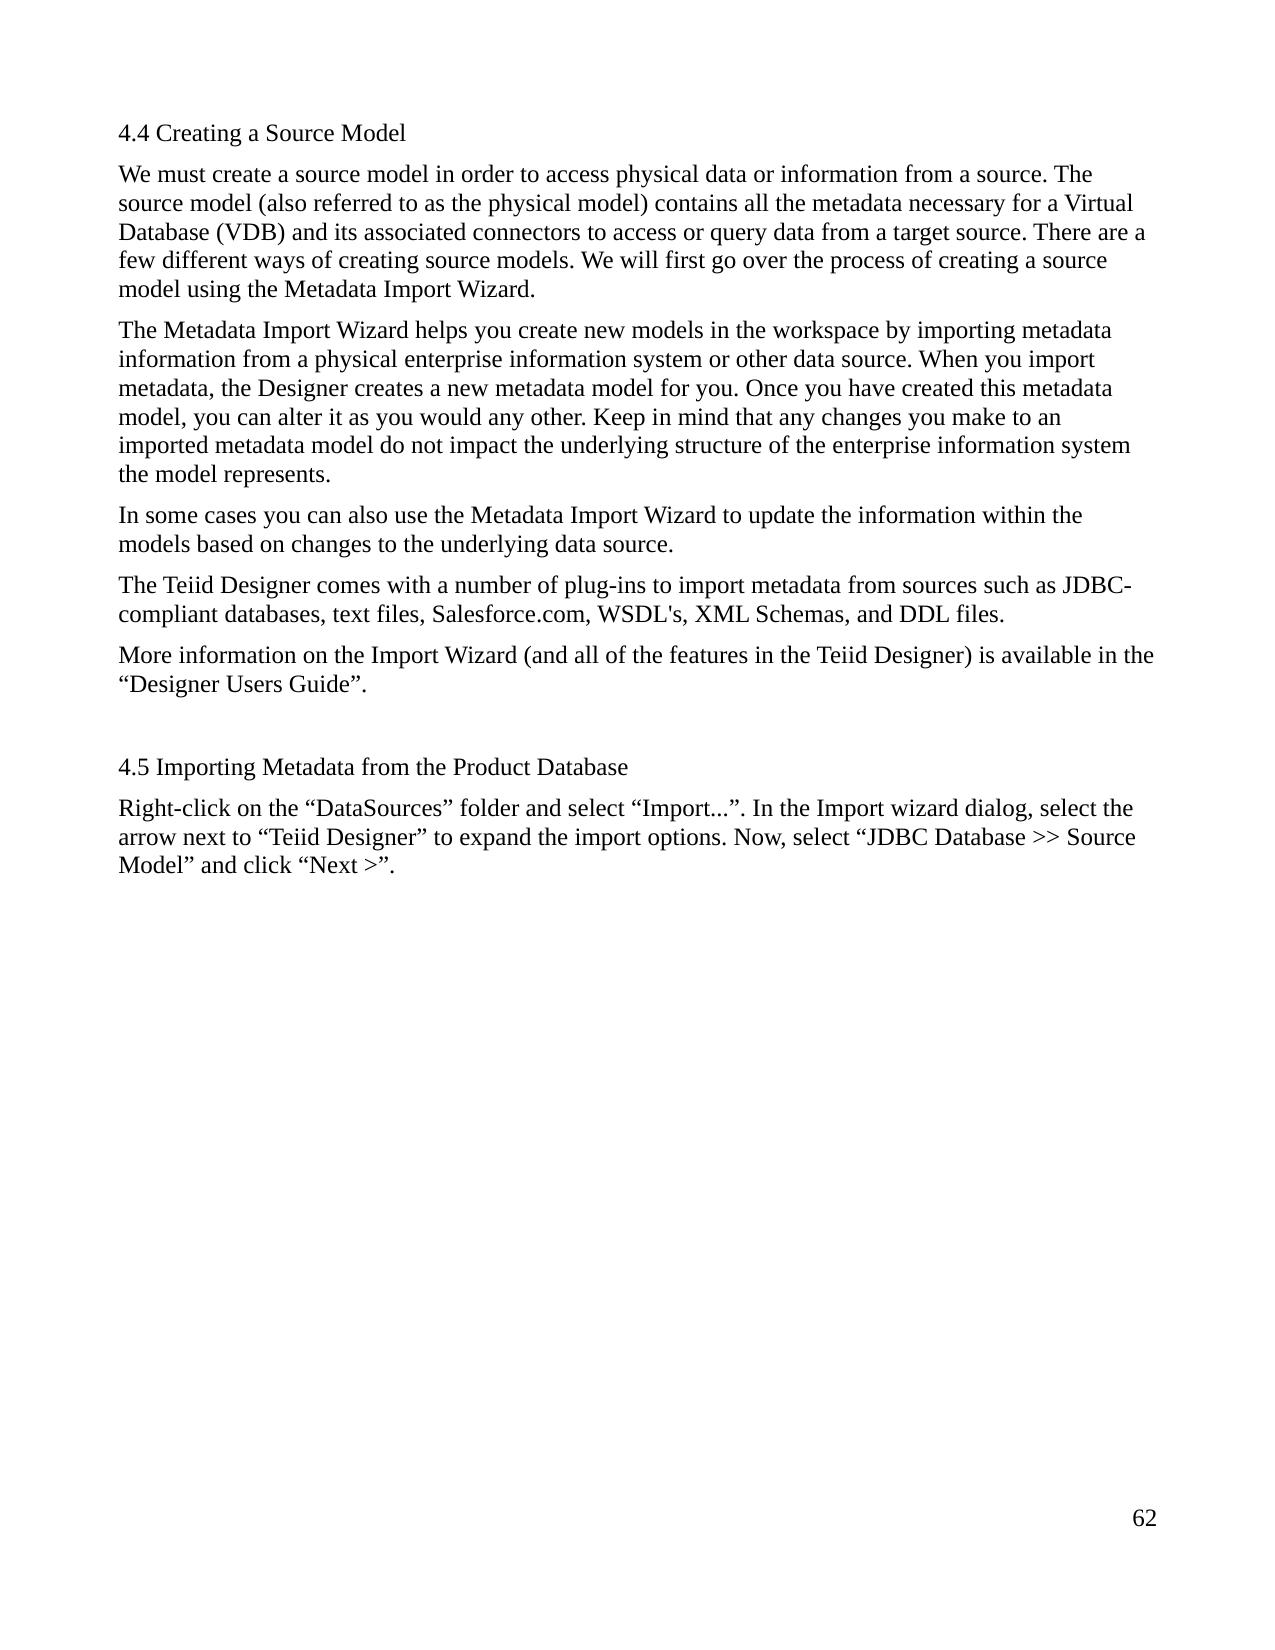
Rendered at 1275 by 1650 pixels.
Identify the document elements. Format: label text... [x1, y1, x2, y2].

text The Teiid Designer comes with a number of plug-ins to import metadata from sources such as JDBC-compliant databases, text files, Salesforce.com, WSDL's, XML Schemas, and DDL files. [118, 571, 1157, 628]
text More information on the Import Wizard (and all of the features in the Teiid Designer) is available in the “Designer Users Guide”. [118, 641, 1157, 698]
text Right-click on the “DataSources” folder and select “Import...”. In the Import wizard dialog, select the arrow next to “Teiid Designer” to expand the import options. Now, select “JDBC Database >> Source Model” and click “Next >”. [118, 793, 1157, 879]
text 4.4 Creating a Source Model [118, 118, 1157, 147]
text In some cases you can also use the Metadata Import Wizard to update the information within the models based on changes to the underlying data source. [118, 501, 1157, 558]
text 4.5 Importing Metadata from the Product Database [118, 752, 1157, 781]
text The Metadata Import Wizard helps you create new models in the workspace by importing metadata information from a physical enterprise information system or other data source. When you import metadata, the Designer creates a new metadata model for you. Once you have created this metadata model, you can alter it as you would any other. Keep in mind that any changes you make to an imported metadata model do not impact the underlying structure of the enterprise information system the model represents. [118, 316, 1157, 488]
text We must create a source model in order to access physical data or information from a source. The source model (also referred to as the physical model) contains all the metadata necessary for a Virtual Database (VDB) and its associated connectors to access or query data from a target source. There are a few different ways of creating source models. We will first go over the process of creating a source model using the Metadata Import Wizard. [118, 159, 1157, 303]
